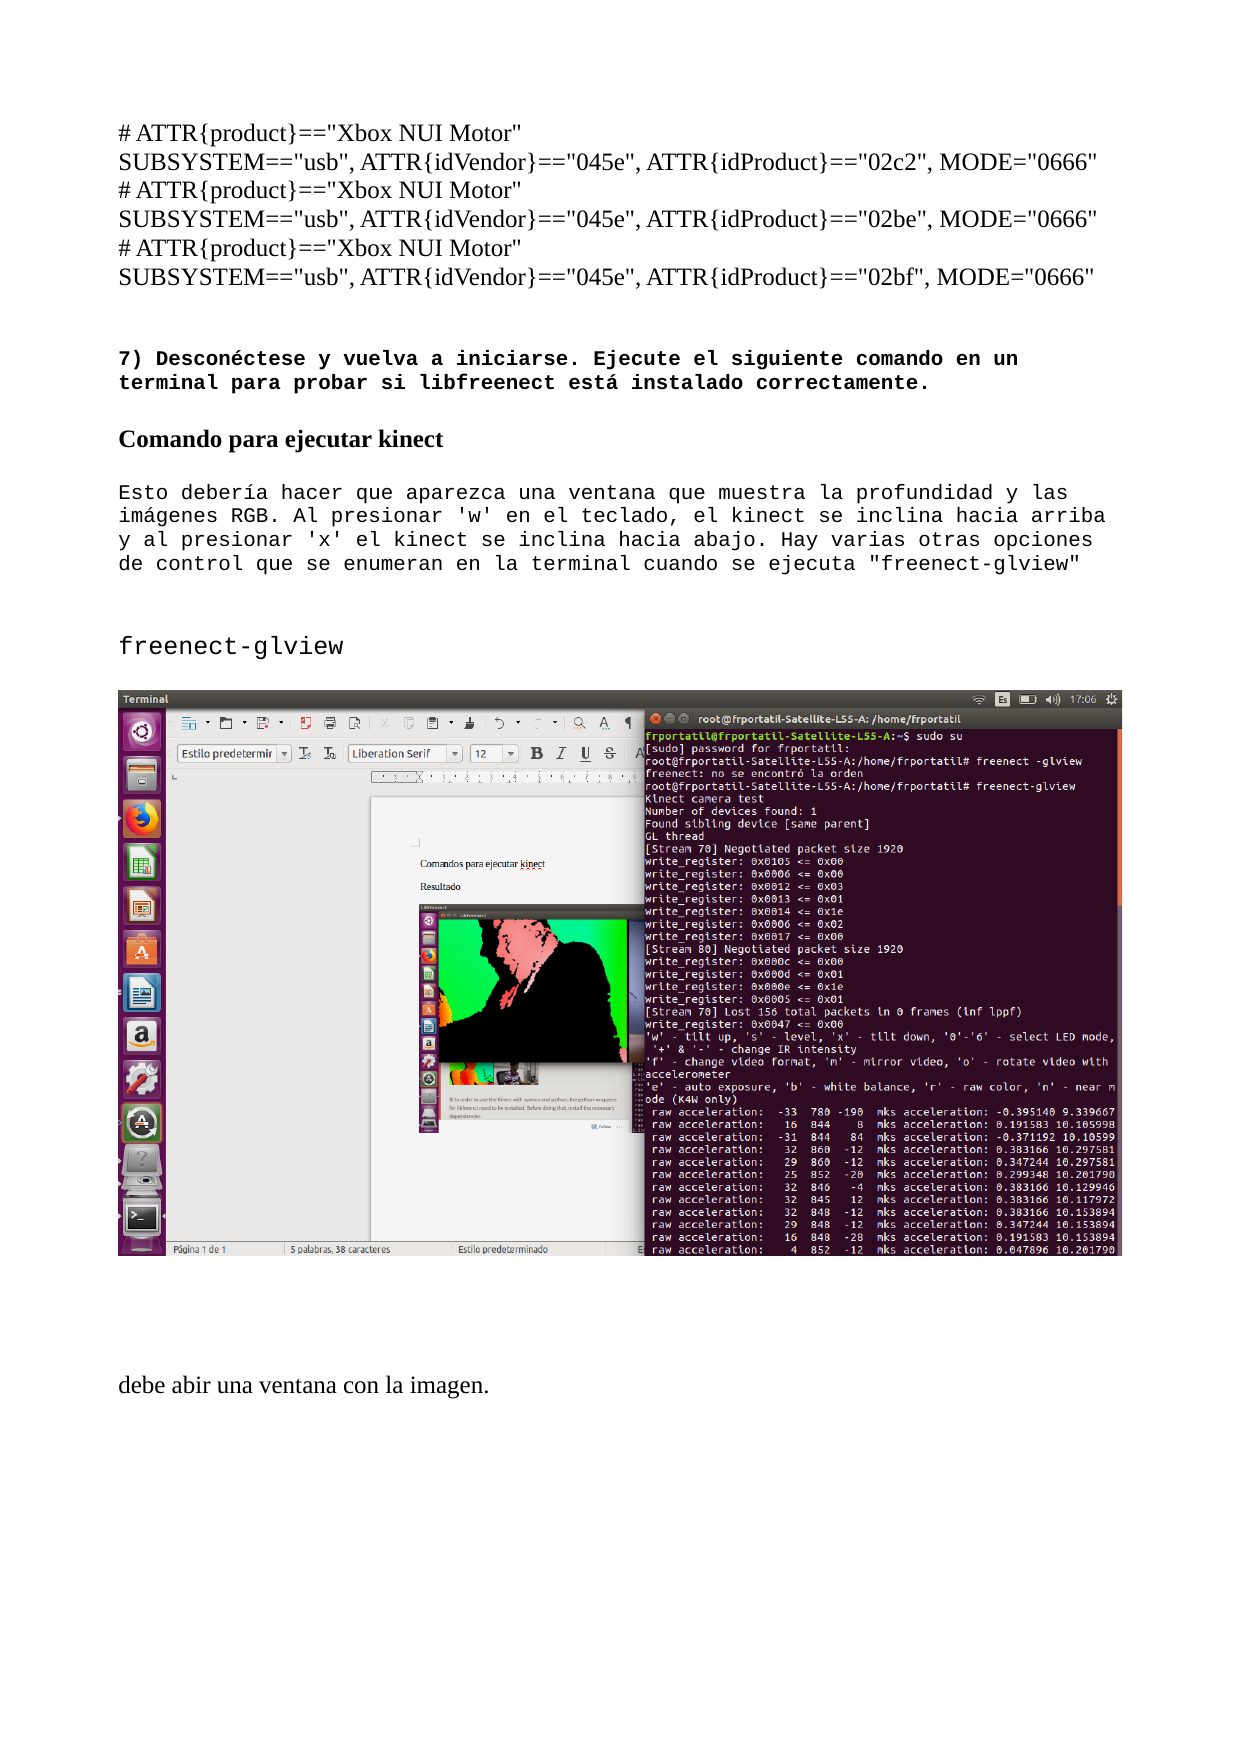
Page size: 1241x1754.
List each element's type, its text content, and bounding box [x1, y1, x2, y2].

text # ATTR{product}=="Xbox NUI Motor" [118, 233, 1122, 262]
text Esto debería hacer que aparezca una ventana que muestra la profundidad y las imágenes RGB. Al presionar 'w' en el teclado, el kinect se inclina hacia arriba y al presionar 'x' el kinect se inclina hacia abajo. Hay varias otras opciones de control que se enumeran en la terminal cuando se ejecuta "freenect-glview" [118, 482, 1122, 576]
text SUBSYSTEM=="usb", ATTR{idVendor}=="045e", ATTR{idProduct}=="02c2", MODE="0666" [118, 147, 1122, 176]
text debe abir una ventana con la imagen. [118, 1370, 1122, 1399]
text SUBSYSTEM=="usb", ATTR{idVendor}=="045e", ATTR{idProduct}=="02be", MODE="0666" [118, 204, 1122, 233]
text Comando para ejecutar kinect [118, 424, 1122, 453]
text 7) Desconéctese y vuelva a iniciarse. Ejecute el siguiente comando en un terminal para probar si libfreenect está instalado correctamente. [118, 348, 1122, 395]
picture [118, 690, 1123, 1256]
text # ATTR{product}=="Xbox NUI Motor" [118, 118, 1122, 147]
text SUBSYSTEM=="usb", ATTR{idVendor}=="045e", ATTR{idProduct}=="02bf", MODE="0666" [118, 262, 1122, 291]
text freenect-glview [118, 634, 1122, 662]
text # ATTR{product}=="Xbox NUI Motor" [118, 176, 1122, 204]
